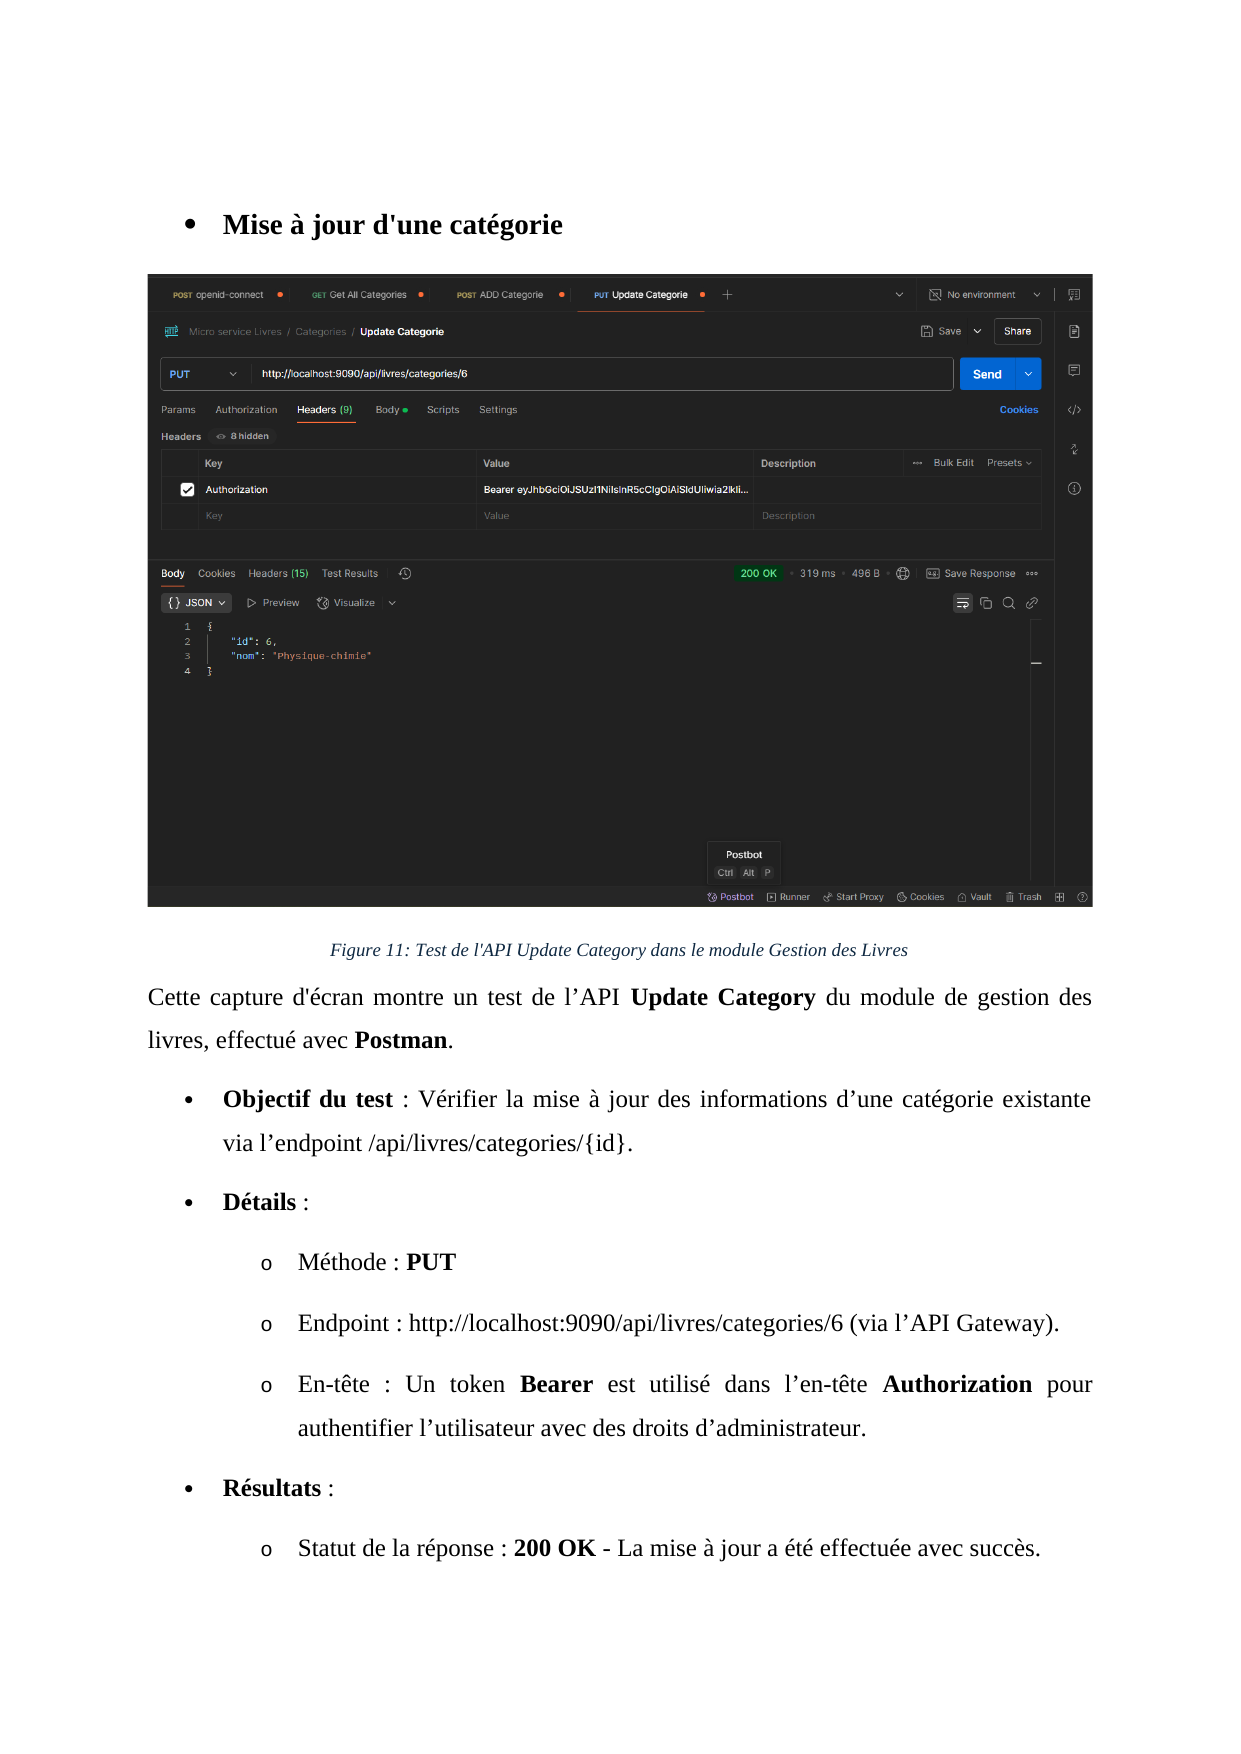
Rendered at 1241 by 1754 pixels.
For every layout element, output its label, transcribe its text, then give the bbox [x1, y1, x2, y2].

list Méthode : PUT [260, 1247, 1093, 1277]
list Détails : [185, 1187, 1093, 1216]
list Objectif du test : Vérifier la mise à jour des informations d’une catégorie existante via l’endpoint /api/livres/categories/{id}. [185, 1084, 1093, 1156]
text Cette capture d'écran montre un test de l’API Update Category du module de gestion des livres, effectué avec Postman. [148, 982, 1093, 1053]
list En-tête : Un token Bearer est utilisé dans l’en-tête Authorization pour authentifier l’utilisateur avec des droits d’administrateur. [260, 1369, 1093, 1442]
list Mise à jour d'une catégorie [185, 207, 1093, 241]
list Statut de la réponse : 200 OK - La mise à jour a été effectuée avec succès. [260, 1533, 1093, 1562]
list Résultats : [185, 1473, 1093, 1502]
text Figure 11: Test de l'API Update Category dans le module Gestion des Livres [148, 939, 1093, 961]
list Endpoint : http://localhost:9090/api/livres/categories/6 (via l’API Gateway). [260, 1308, 1093, 1338]
